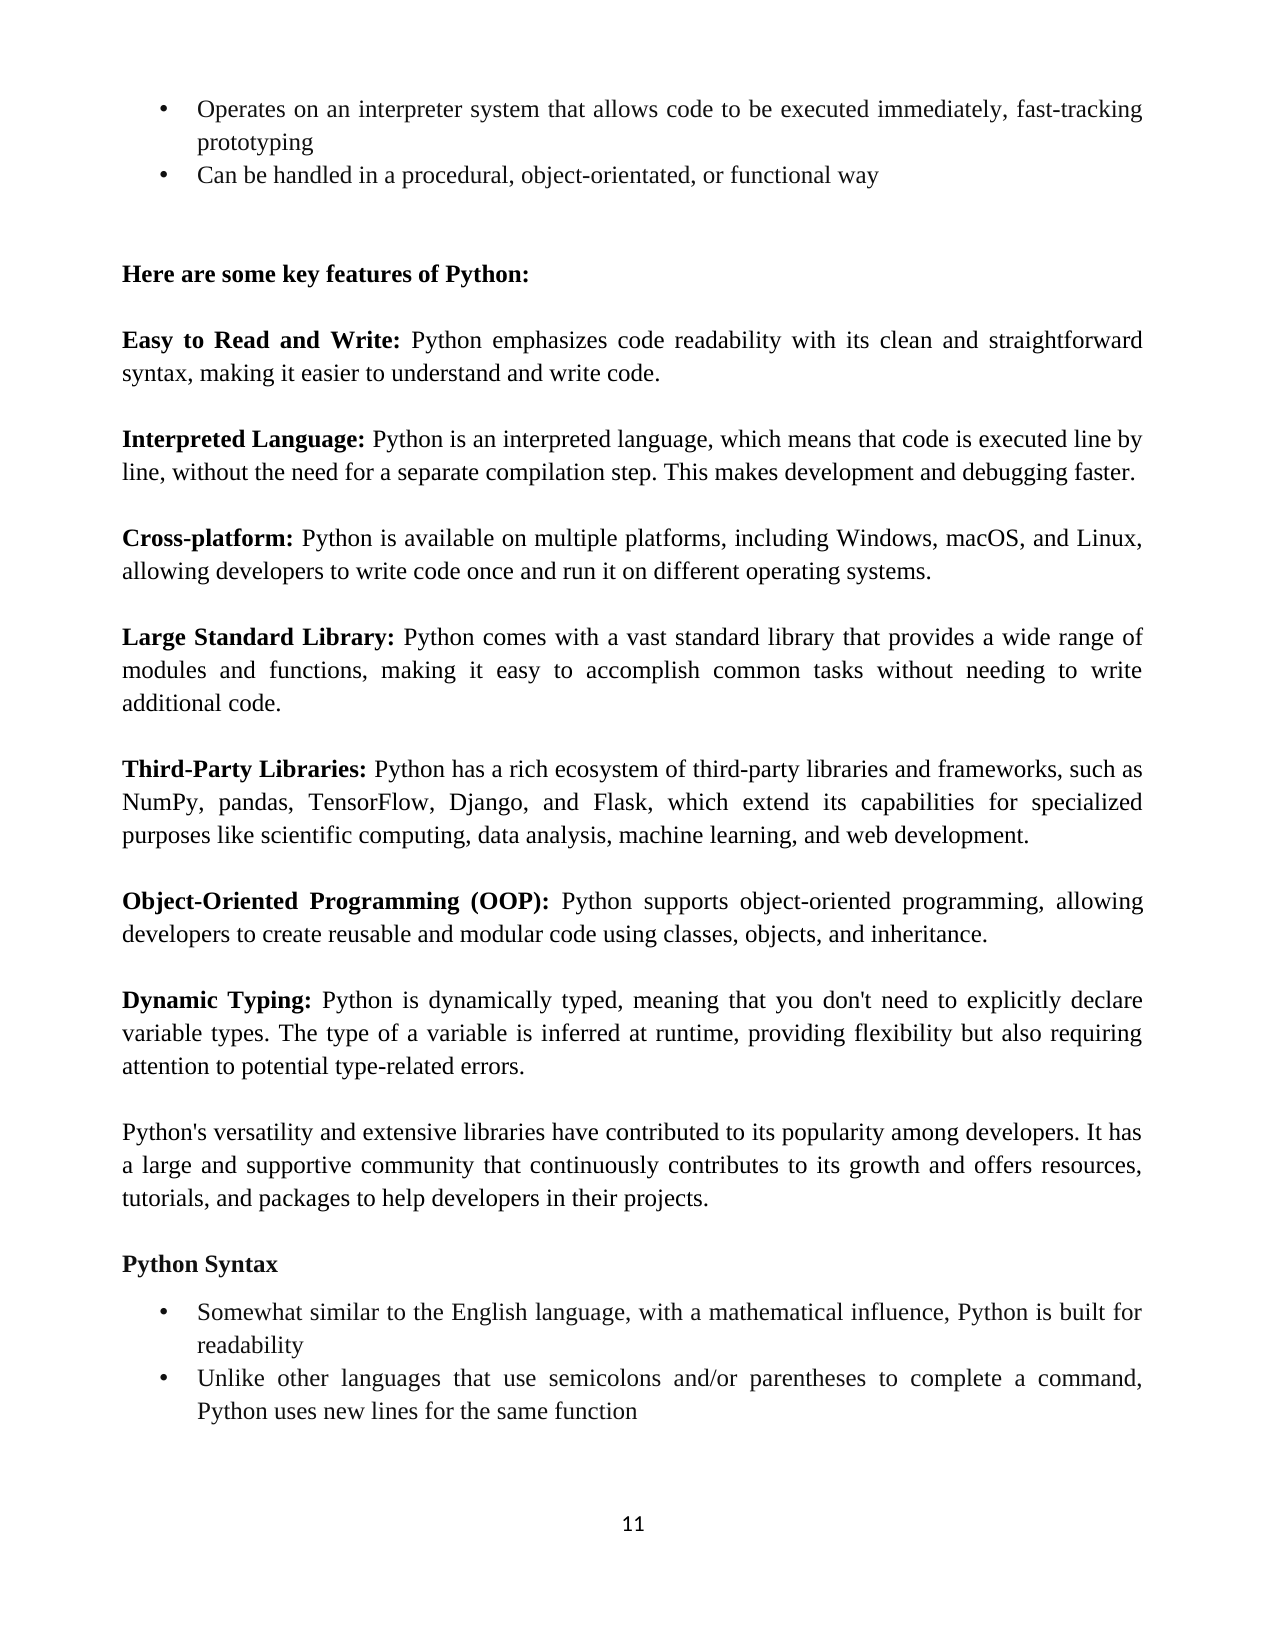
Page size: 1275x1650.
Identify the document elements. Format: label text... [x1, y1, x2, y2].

list Operates on an interpreter system that allows code to be executed immediately, fast-tracking prototyping [159, 94, 1144, 156]
list Somewhat similar to the English language, with a mathematical influence, Python is built for readability [159, 1297, 1144, 1359]
text Dynamic Typing: Python is dynamically typed, meaning that you don't need to explicitly declare variable types. The type of a variable is inferred at runtime, providing flexibility but also requiring attention to potential type-related errors. [122, 985, 1144, 1080]
list Unlike other languages that use semicolons and/or parentheses to complete a command, Python uses new lines for the same function [159, 1363, 1144, 1425]
text Third-Party Libraries: Python has a rich ecosystem of third-party libraries and frameworks, such as NumPy, pandas, TensorFlow, Django, and Flask, which extend its capabilities for specialized purposes like scientific computing, data analysis, machine learning, and web development. [122, 754, 1144, 849]
list Can be handled in a procedural, object-orientated, or functional way [159, 160, 1144, 188]
text Object-Oriented Programming (OOP): Python supports object-oriented programming, allowing developers to create reusable and modular code using classes, objects, and inheritance. [122, 886, 1144, 948]
text Cross-platform: Python is available on multiple platforms, including Windows, macOS, and Linux, allowing developers to write code once and run it on different operating systems. [122, 523, 1144, 585]
text Large Standard Library: Python comes with a vast standard library that provides a wide range of modules and functions, making it easy to accomplish common tasks without needing to write additional code. [122, 622, 1144, 717]
text Python's versatility and extensive libraries have contributed to its popularity among developers. It has a large and supportive community that continuously contributes to its growth and offers resources, tutorials, and packages to help developers in their projects. [122, 1117, 1144, 1212]
text Here are some key features of Python: [122, 259, 1144, 288]
text Easy to Read and Write: Python emphasizes code readability with its clean and straightforward syntax, making it easier to understand and write code. [122, 325, 1144, 387]
text Interpreted Language: Python is an interpreted language, which means that code is executed line by line, without the need for a separate compilation step. This makes development and debugging faster. [122, 424, 1144, 486]
text Python Syntax [122, 1216, 1144, 1278]
